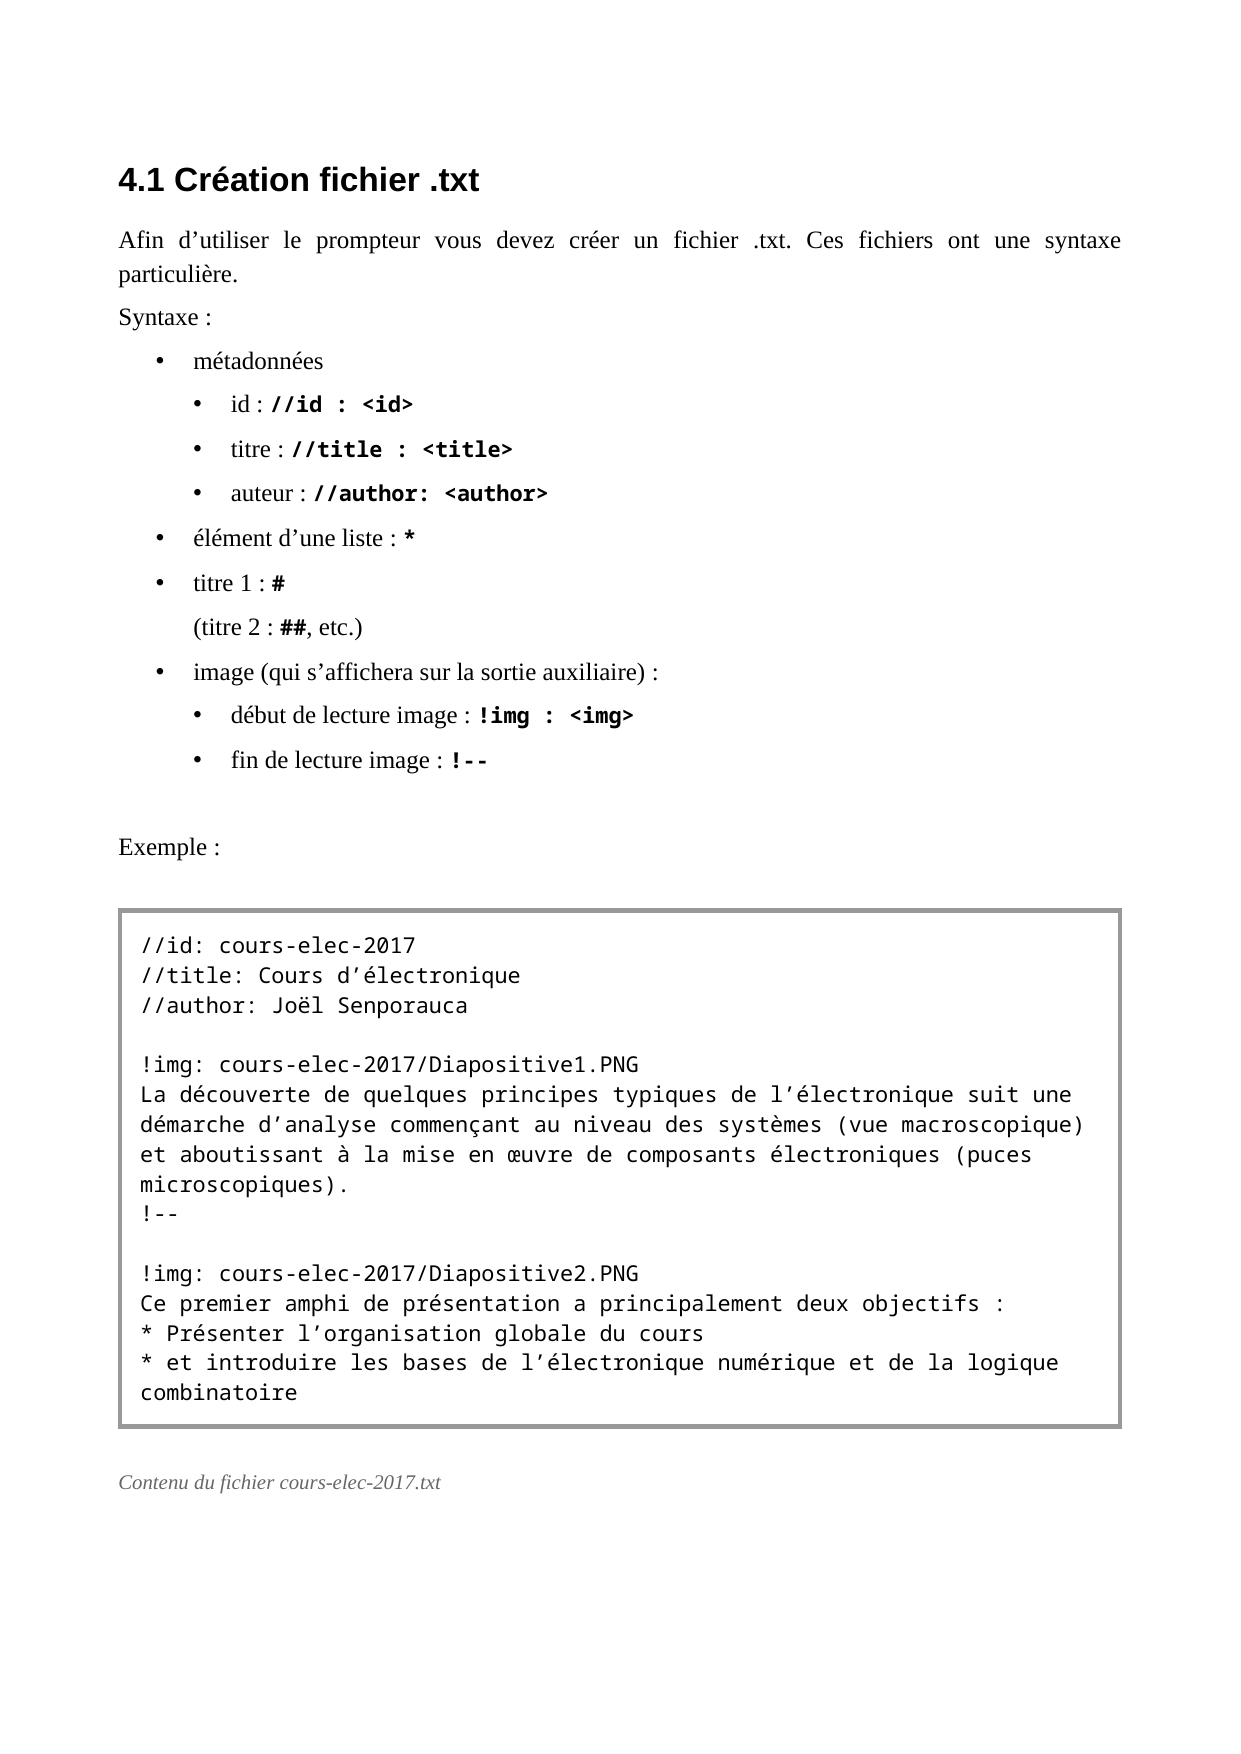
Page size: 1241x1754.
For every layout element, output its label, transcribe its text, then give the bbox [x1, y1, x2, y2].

text Contenu du fichier cours-elec-2017.txt [118, 1470, 1122, 1494]
list titre : //title : <title> [193, 434, 1122, 463]
list auteur : //author: <author> [193, 478, 1122, 508]
text Exemple : [118, 832, 1122, 861]
list fin de lecture image : !-- [193, 744, 1122, 774]
text //id: cours-elec-2017 //title: Cours d’électronique //author: Joël Senporauca !img: cours-elec-2017/Diapositive1.PNG La découverte de quelques principes typiques de l’électronique suit une démarche d’analyse commençant au niveau des systèmes (vue macroscopique) et aboutissant à la mise en œuvre de composants électroniques (puces microscopiques). !-- !img: cours-elec-2017/Diapositive2.PNG Ce premier amphi de présentation a principalement deux objectifs : * Présenter l’organisation globale du cours * et introduire les bases de l’électronique numérique et de la logique combinatoire [122, 913, 1118, 1424]
list id : //id : <id> [193, 389, 1122, 419]
subtitle 4.1 Création fichier .txt [118, 159, 1122, 198]
text Syntaxe : [118, 302, 1122, 331]
list titre 1 : # [156, 567, 1122, 597]
text Afin d’utiliser le prompteur vous devez créer un fichier .txt. Ces fichiers ont une syntaxe particulière. [118, 225, 1122, 288]
list métadonnées [156, 346, 1122, 374]
list début de lecture image : !img : <img> [193, 700, 1122, 730]
list image (qui s’affichera sur la sortie auxiliaire) : [156, 657, 1122, 685]
list (titre 2 : ##, etc.) [156, 612, 1122, 642]
list élément d’une liste : * [156, 523, 1122, 553]
